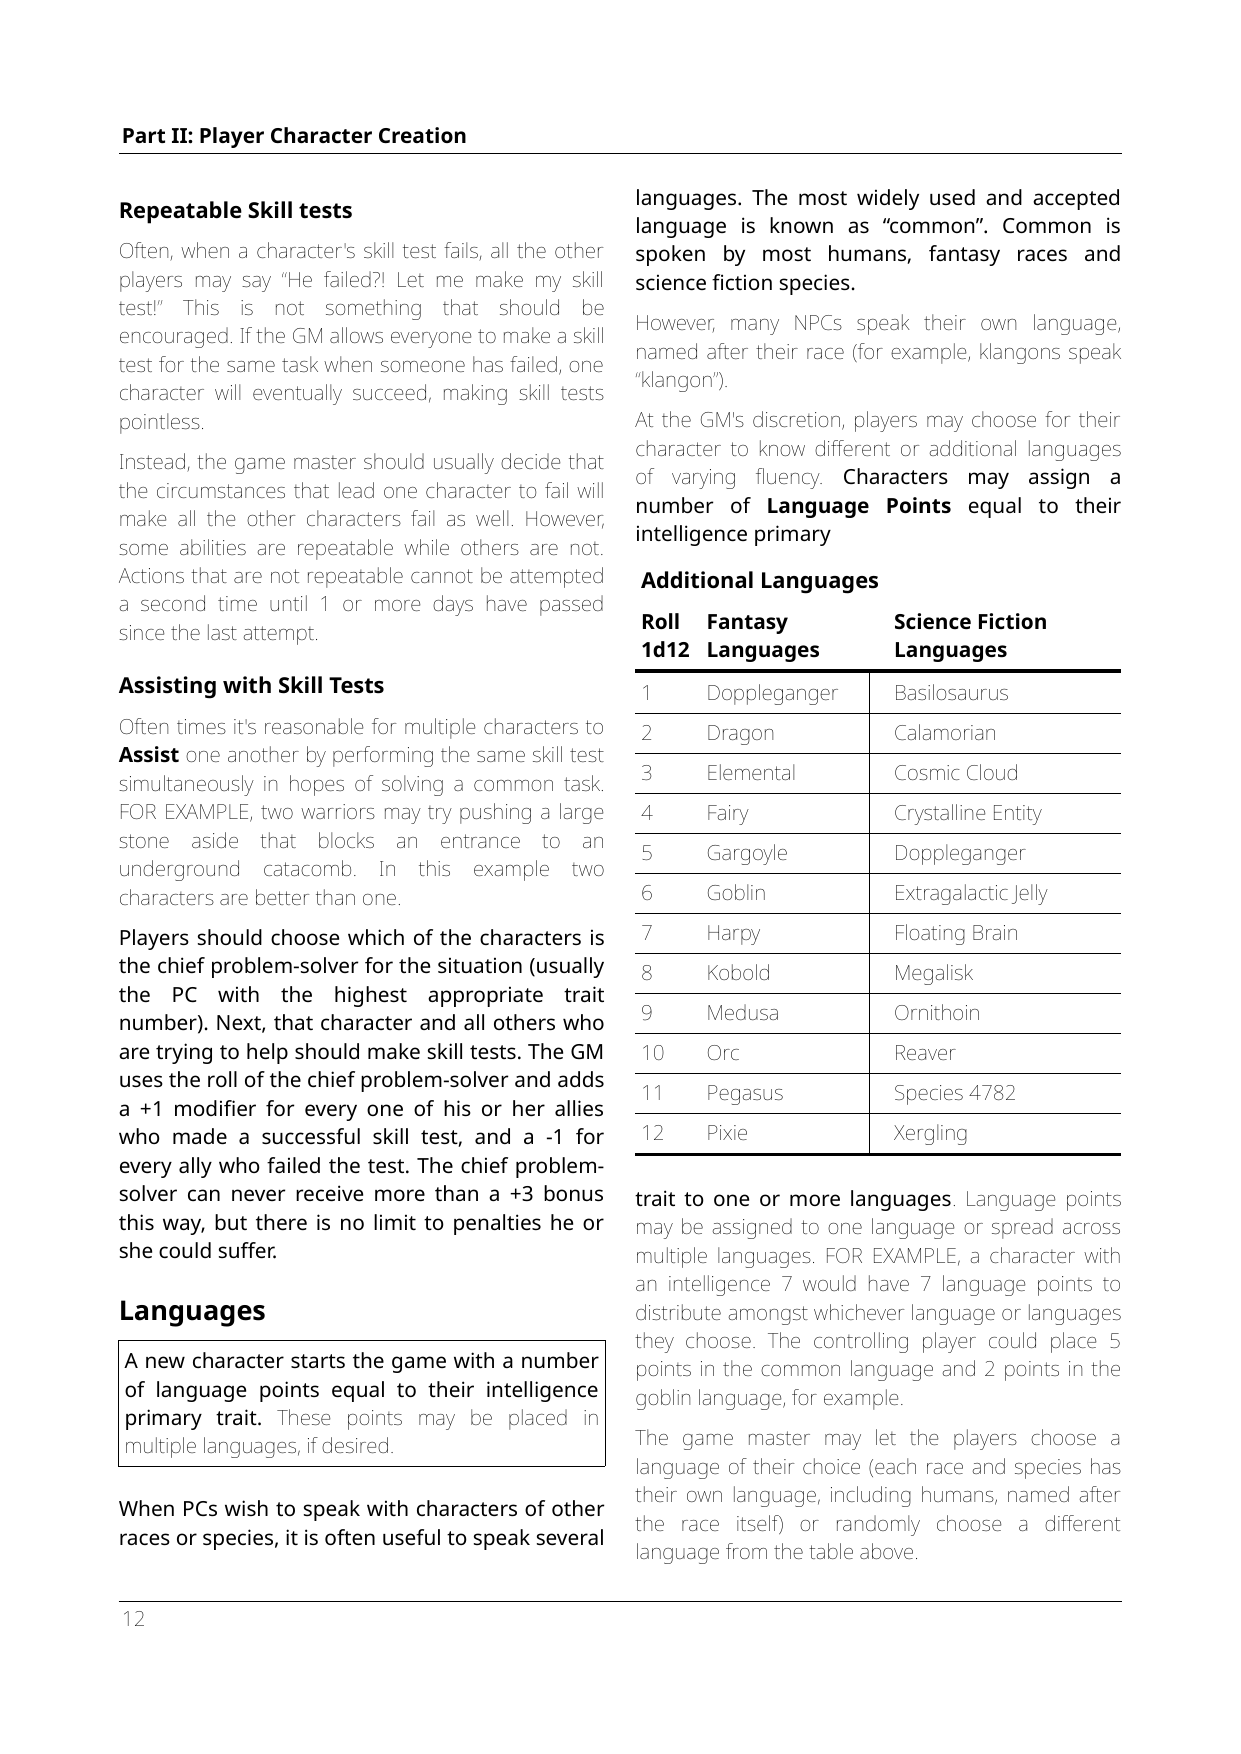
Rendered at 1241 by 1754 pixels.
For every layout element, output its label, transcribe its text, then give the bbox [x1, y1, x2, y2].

table_cell Gargoyle [701, 834, 869, 872]
text Repeatable Skill tests [118, 194, 605, 224]
table_cell [870, 874, 888, 912]
table_cell Cosmic Cloud [888, 754, 1121, 792]
text When PCs wish to speak with characters of other races or species, it is often useful to speak several [118, 1494, 605, 1551]
table_cell Pixie [701, 1114, 869, 1152]
table_cell [870, 834, 888, 872]
text Assisting with Skill Tests [118, 670, 605, 700]
table_cell [870, 1074, 888, 1112]
table_cell 12 [635, 1114, 701, 1152]
table_cell [870, 794, 888, 832]
table_cell Extragalactic Jelly [888, 874, 1121, 912]
table_cell 1 [635, 673, 701, 712]
table_cell Calamorian [888, 714, 1121, 752]
table_cell [870, 1034, 888, 1072]
table_cell Crystalline Entity [888, 794, 1121, 832]
table_cell 8 [635, 954, 701, 992]
table_cell 2 [635, 714, 701, 752]
text Often, when a character's skill test fails, all the other players may say “He failed?! Let me make my skill test!” This is not something that should be encouraged. If the GM allows everyone to make a skill test for the same task when someone has failed, one character will eventually succeed, making skill tests pointless. [118, 236, 605, 435]
text Often times it's reasonable for multiple characters to Assist one another by performing the same skill test simultaneously in hopes of solving a common task. FOR EXAMPLE, two warriors may try pushing a large stone aside that blocks an entrance to an underground catacomb. In this example two characters are better than one. [118, 712, 605, 911]
table_cell Basilosaurus [888, 673, 1121, 712]
table_cell [870, 1114, 888, 1152]
table_cell Species 4782 [888, 1074, 1121, 1112]
table_cell Science Fiction Languages [888, 601, 1121, 669]
table_cell Doppleganger [888, 834, 1121, 872]
table_header Additional Languages [635, 560, 1121, 601]
table_cell 4 [635, 794, 701, 832]
text Players should choose which of the characters is the chief problem-solver for the situation (usually the PC with the highest appropriate trait number). Next, that character and all others who are trying to help should make skill tests. The GM uses the roll of the chief problem-solver and adds a +1 modifier for every one of his or her allies who made a successful skill test, and a -1 for every ally who failed the test. The chief problem-solver can never receive more than a +3 bonus this way, but there is no limit to penalties he or she could suffer. [118, 923, 605, 1264]
table_cell Medusa [701, 994, 869, 1032]
table_cell Floating Brain [888, 914, 1121, 952]
text However, many NPCs speak their own language, named after their race (for example, klangons speak “klangon”). [635, 308, 1122, 394]
table_cell Doppleganger [701, 673, 869, 712]
table_cell [870, 914, 888, 952]
table_header A new character starts the game with a number of language points equal to their intelligence primary trait. These points may be placed in multiple languages, if desired. [119, 1341, 605, 1466]
text languages. The most widely used and accepted language is known as “common”. Common is spoken by most humans, fantasy races and science fiction species. [635, 183, 1122, 296]
table_cell Elemental [701, 754, 869, 792]
table_cell 11 [635, 1074, 701, 1112]
table_cell [870, 994, 888, 1032]
table_cell Ornithoin [888, 994, 1121, 1032]
table_cell [870, 954, 888, 992]
table_cell Fantasy Languages [701, 601, 869, 669]
text trait to one or more languages. Language points may be assigned to one language or spread across multiple languages. FOR EXAMPLE, a character with an intelligence 7 would have 7 language points to distribute amongst whichever language or languages they choose. The controlling player could place 5 points in the common language and 2 points in the goblin language, for example. [635, 1156, 1122, 1411]
table_cell Reaver [888, 1034, 1121, 1072]
table_cell 7 [635, 914, 701, 952]
table_cell 3 [635, 754, 701, 792]
table_cell [870, 754, 888, 792]
text The game master may let the players choose a language of their choice (each race and species has their own language, including humans, named after the race itself) or randomly choose a different language from the table above. [635, 1423, 1122, 1566]
table_cell 9 [635, 994, 701, 1032]
table_cell 6 [635, 874, 701, 912]
table_cell Goblin [701, 874, 869, 912]
table_cell Fairy [701, 794, 869, 832]
table_cell Harpy [701, 914, 869, 952]
subtitle Languages [118, 1291, 605, 1328]
table_cell Orc [701, 1034, 869, 1072]
table_cell Megalisk [888, 954, 1121, 992]
table_cell 10 [635, 1034, 701, 1072]
table_cell Kobold [701, 954, 869, 992]
table_cell [870, 714, 888, 752]
table_cell Roll 1d12 [635, 601, 701, 669]
text At the GM's discretion, players may choose for their character to know different or additional languages of varying fluency. Characters may assign a number of Language Points equal to their intelligence primary [635, 406, 1122, 548]
table_cell [870, 673, 888, 712]
table_cell 5 [635, 834, 701, 872]
table_cell Dragon [701, 714, 869, 752]
text Instead, the game master should usually decide that the circumstances that lead one character to fail will make all the other characters fail as well. However, some abilities are repeatable while others are not. Actions that are not repeatable cannot be attempted a second time until 1 or more days have passed since the last attempt. [118, 447, 605, 646]
table_cell [870, 601, 888, 669]
table_cell Pegasus [701, 1074, 869, 1112]
table_cell Xergling [888, 1114, 1121, 1152]
